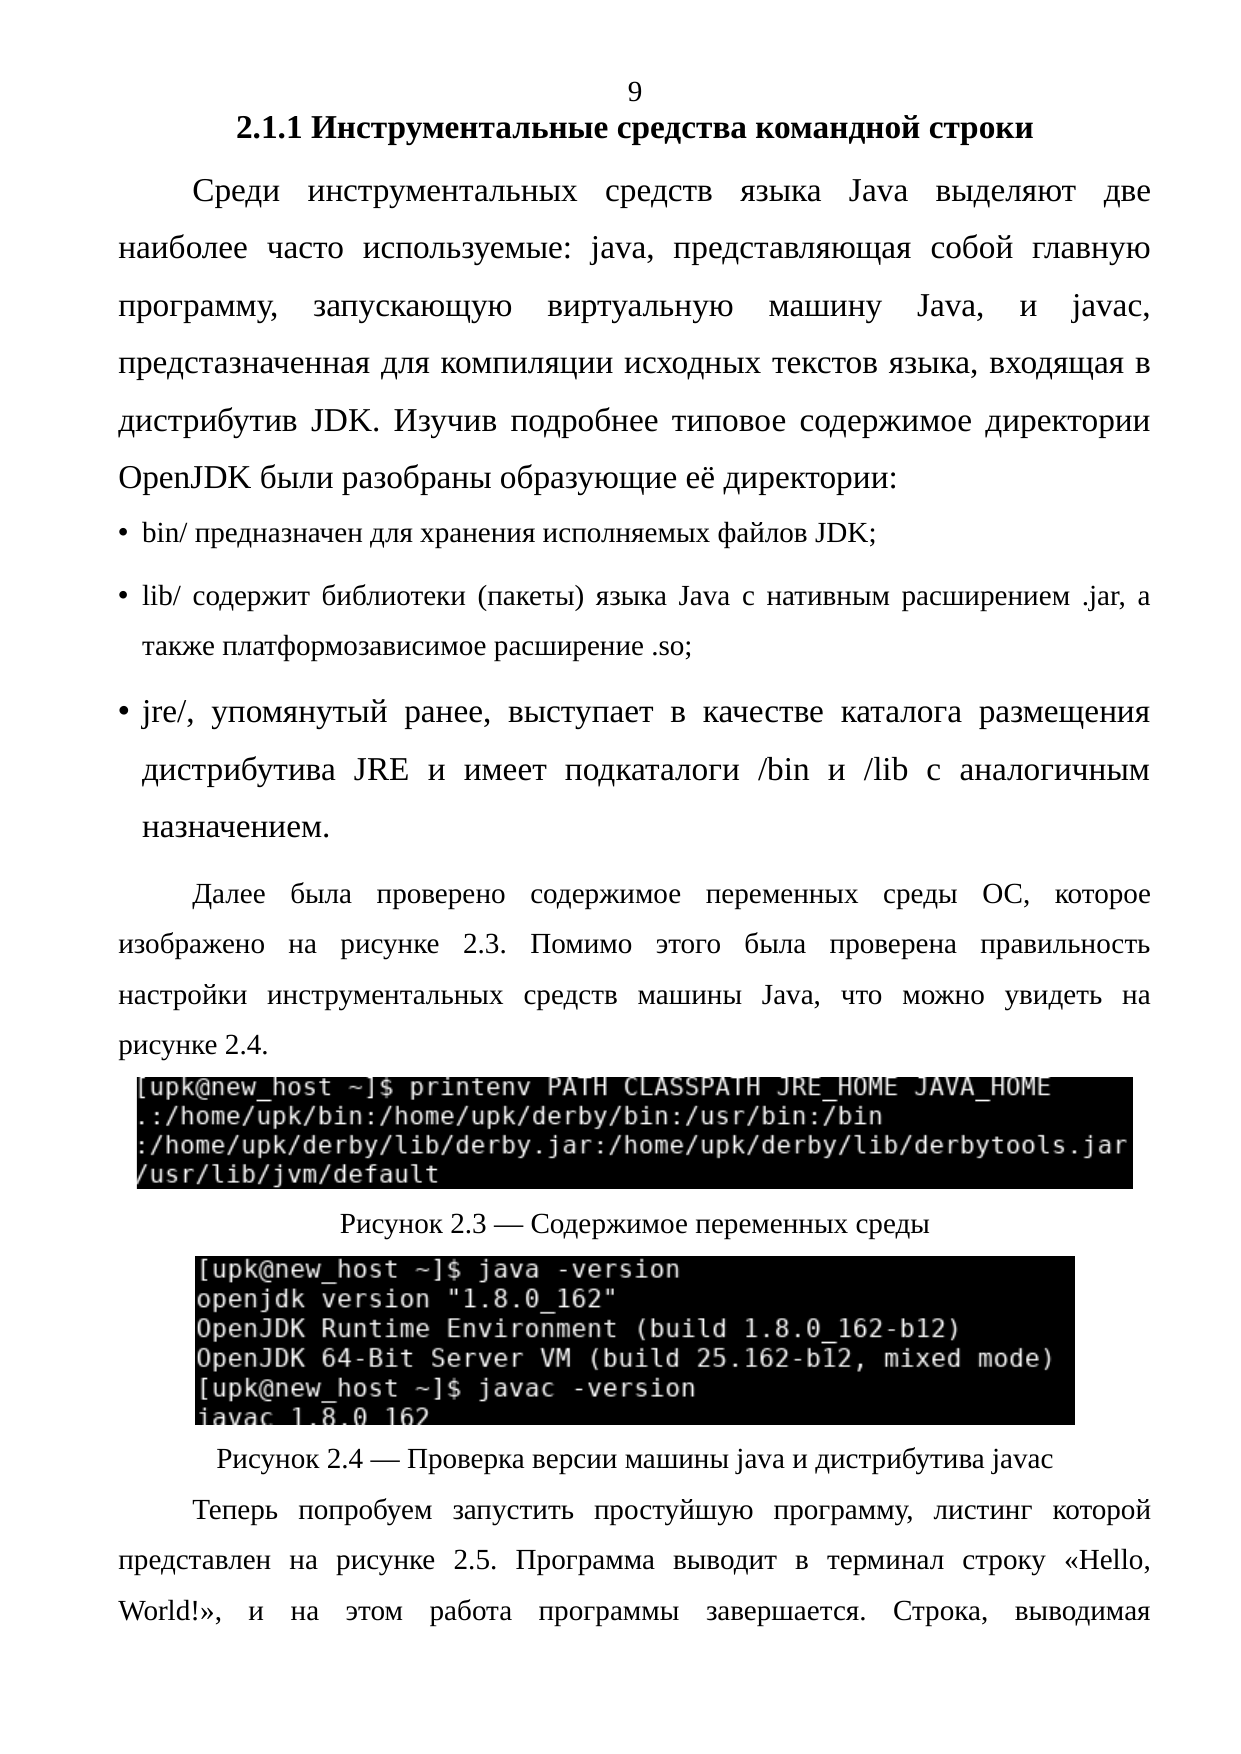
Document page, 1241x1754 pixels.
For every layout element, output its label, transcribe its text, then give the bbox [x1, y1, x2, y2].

list bin/ предназначен для хранения исполняемых файлов JDK; [118, 515, 1152, 549]
list lib/ содержит библиотеки (пакеты) языка Java с нативным расширением .jar, а также платформозависимое расширение .so; [118, 578, 1152, 662]
picture [136, 1077, 1133, 1189]
text Рисунок 2.4 — Проверка версии машины java и дистрибутива javac [118, 1256, 1152, 1475]
text Далее была проверено содержимое переменных среды ОС, которое изображено на рисунке 2.3. Помимо этого была проверена правильность настройки инструментальных средств машины Java, что можно увидеть на рисунке 2.4. [118, 876, 1152, 1061]
subtitle 2.1.1 Инструментальные средства командной строки [118, 107, 1152, 146]
text Теперь попробуем запустить простуйшую программу, листинг которой представлен на рисунке 2.5. Программа выводит в терминал строку «Hello, World!», и на этом работа программы завершается. Строка, выводимая [118, 1492, 1152, 1626]
list jre/, упомянутый ранее, выступает в качестве каталога размещения дистрибутива JRE и имеет подкаталоги /bin и /lib с аналогичным назначением. [118, 691, 1152, 845]
picture [195, 1256, 1075, 1425]
text Рисунок 2.3 — Содержимое переменных среды [118, 1078, 1152, 1239]
text Среди инструментальных средств языка Java выделяют две наиболее часто используемые: java, представляющая собой главную программу, запускающую виртуальную машину Java, и javac, предстазначенная для компиляции исходных текстов языка, входящая в дистрибутив JDK. Изучив подробнее типовое содержимое директории OpenJDK были разобраны образующие её директории: [118, 170, 1152, 496]
